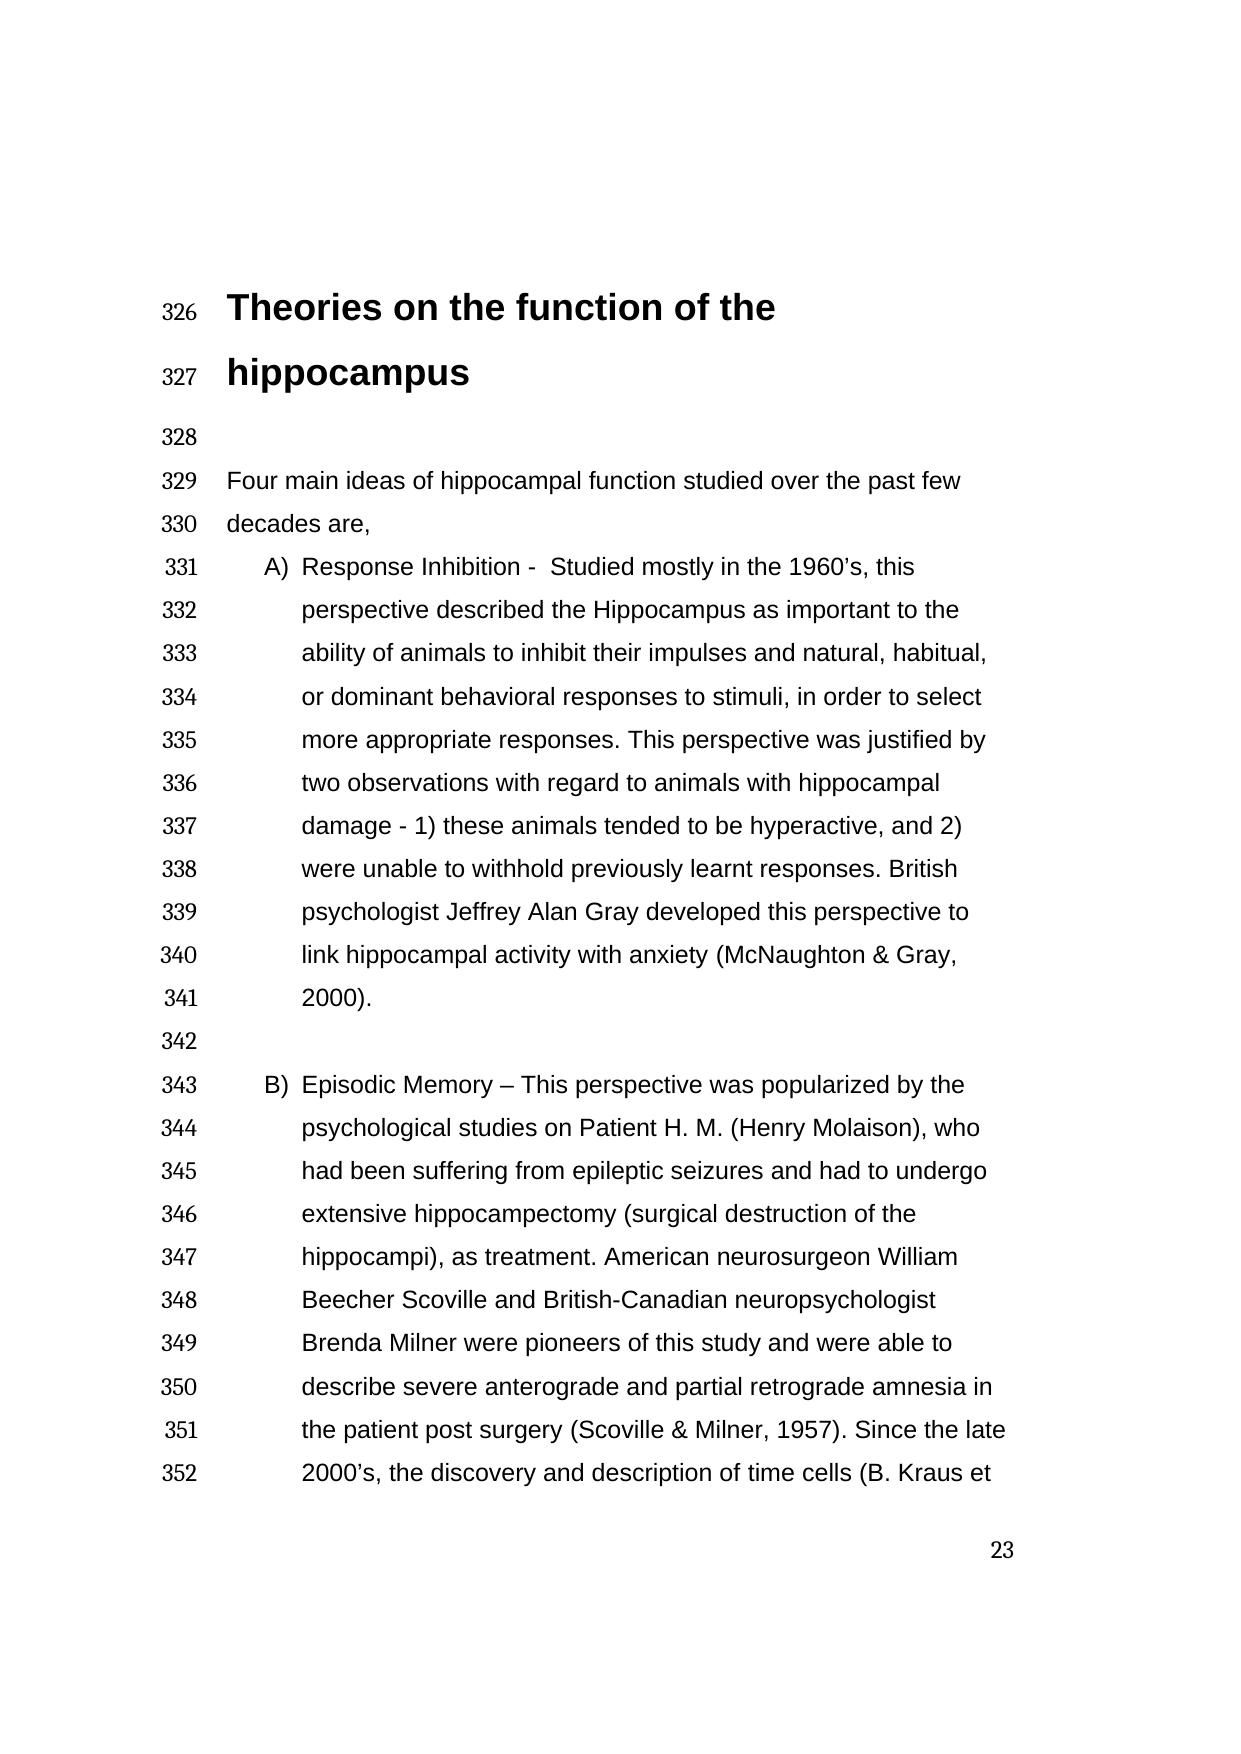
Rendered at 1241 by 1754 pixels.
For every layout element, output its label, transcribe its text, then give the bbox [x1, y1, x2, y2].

text Four main ideas of hippocampal function studied over the past few decades are, [226, 466, 1014, 538]
list Episodic Memory – This perspective was popularized by the psychological studies on Patient H. M. (Henry Molaison), who had been suffering from epileptic seizures and had to undergo extensive hippocampectomy (surgical destruction of the hippocampi), as treatment. American neurosurgeon William Beecher Scoville and British-Canadian neuropsychologist Brenda Milner were pioneers of this study and were able to describe severe anterograde and partial retrograde amnesia in the patient post surgery (Scoville & Milner, 1957). Since the late 2000’s, the discovery and description of time cells (B. Kraus et [264, 1070, 1014, 1487]
subtitle Theories on the function of the hippocampus [226, 285, 1014, 393]
list Response Inhibition - Studied mostly in the 1960’s, this perspective described the Hippocampus as important to the ability of animals to inhibit their impulses and natural, habitual, or dominant behavioral responses to stimuli, in order to select more appropriate responses. This perspective was justified by two observations with regard to animals with hippocampal damage - 1) these animals tended to be hyperactive, and 2) were unable to withhold previously learnt responses. British psychologist Jeffrey Alan Gray developed this perspective to link hippocampal activity with anxiety (McNaughton & Gray, 2000)⁠. [264, 552, 1014, 1012]
